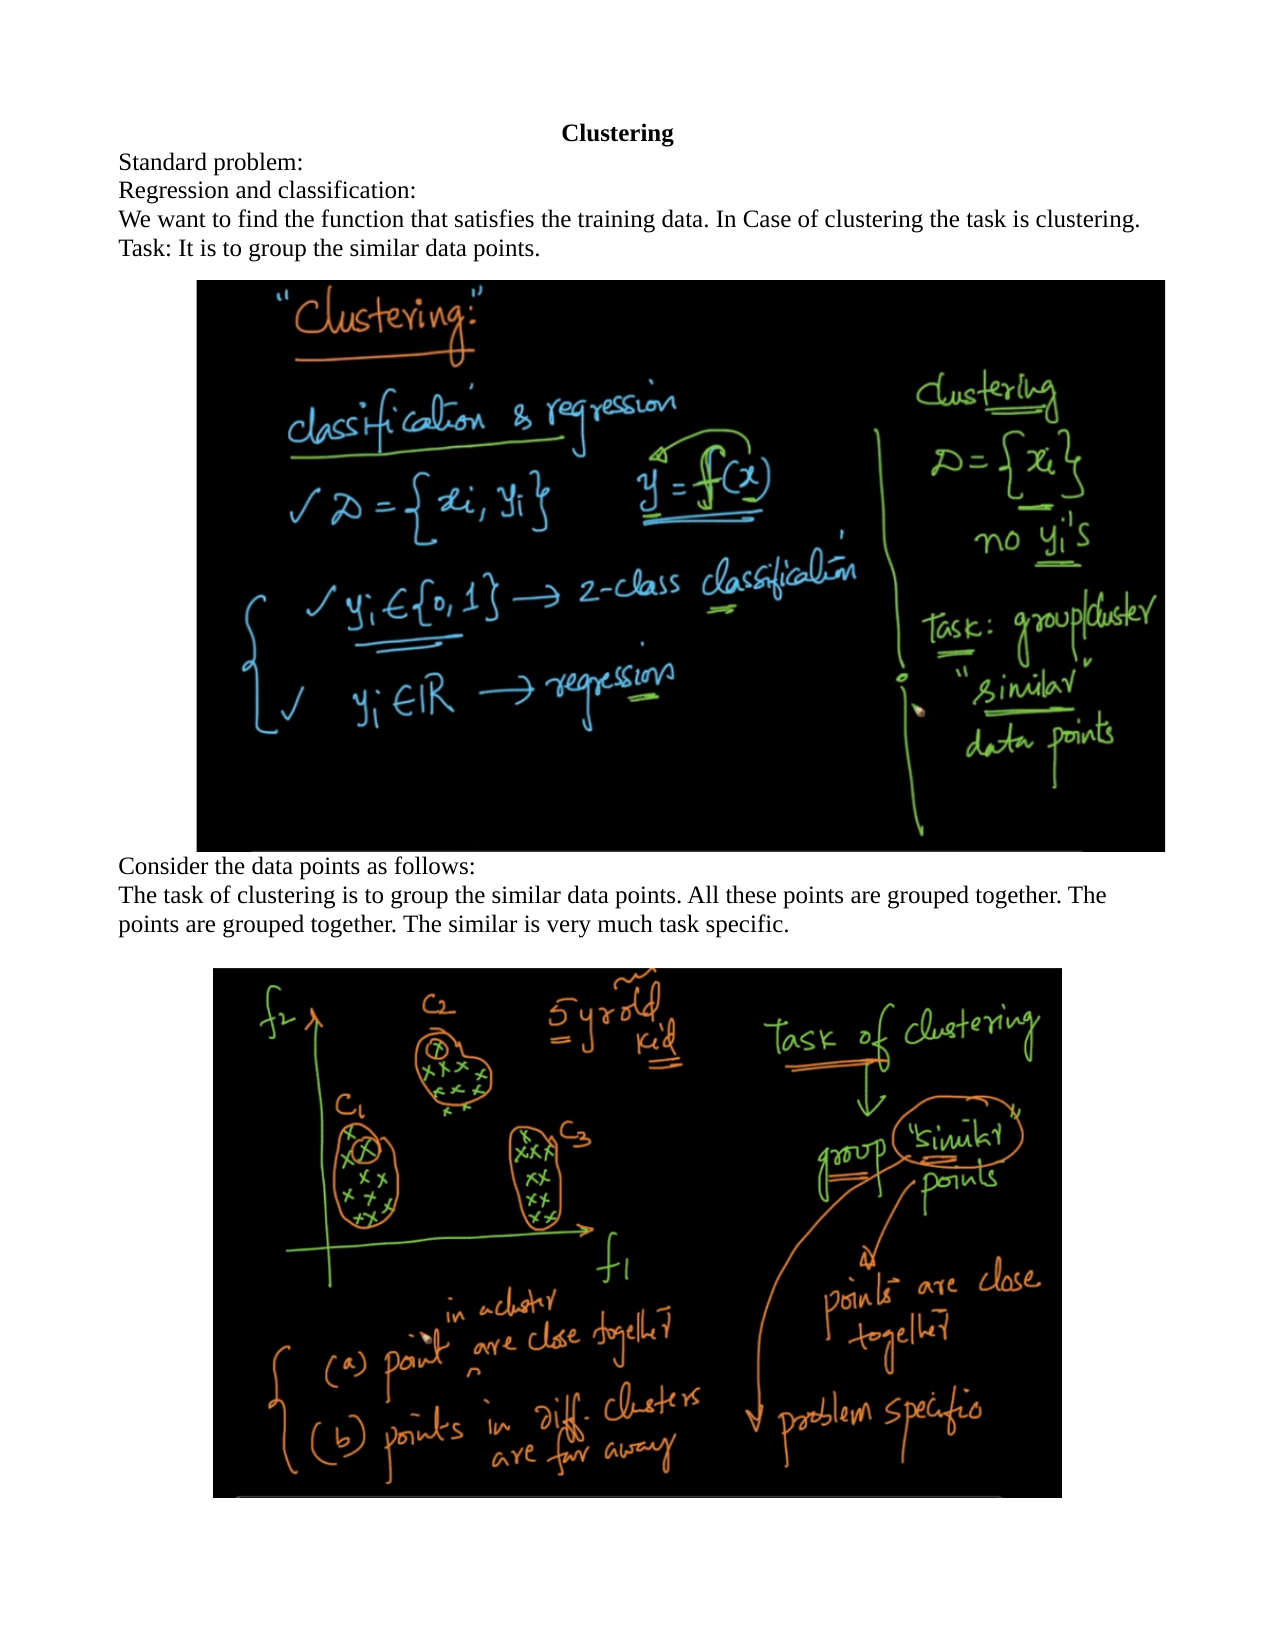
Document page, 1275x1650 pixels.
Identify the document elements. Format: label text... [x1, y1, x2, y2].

text Consider the data points as follows: [118, 262, 1157, 880]
picture [196, 280, 1166, 852]
text Clustering [118, 118, 1157, 147]
picture [213, 966, 1062, 1498]
text We want to find the function that satisfies the training data. In Case of clustering the task is clustering. [118, 204, 1157, 233]
text Standard problem: [118, 147, 1157, 176]
text The task of clustering is to group the similar data points. All these points are grouped together. The points are grouped together. The similar is very much task specific. [118, 880, 1157, 937]
text Task: It is to group the similar data points. [118, 233, 1157, 262]
text Regression and classification: [118, 176, 1157, 204]
